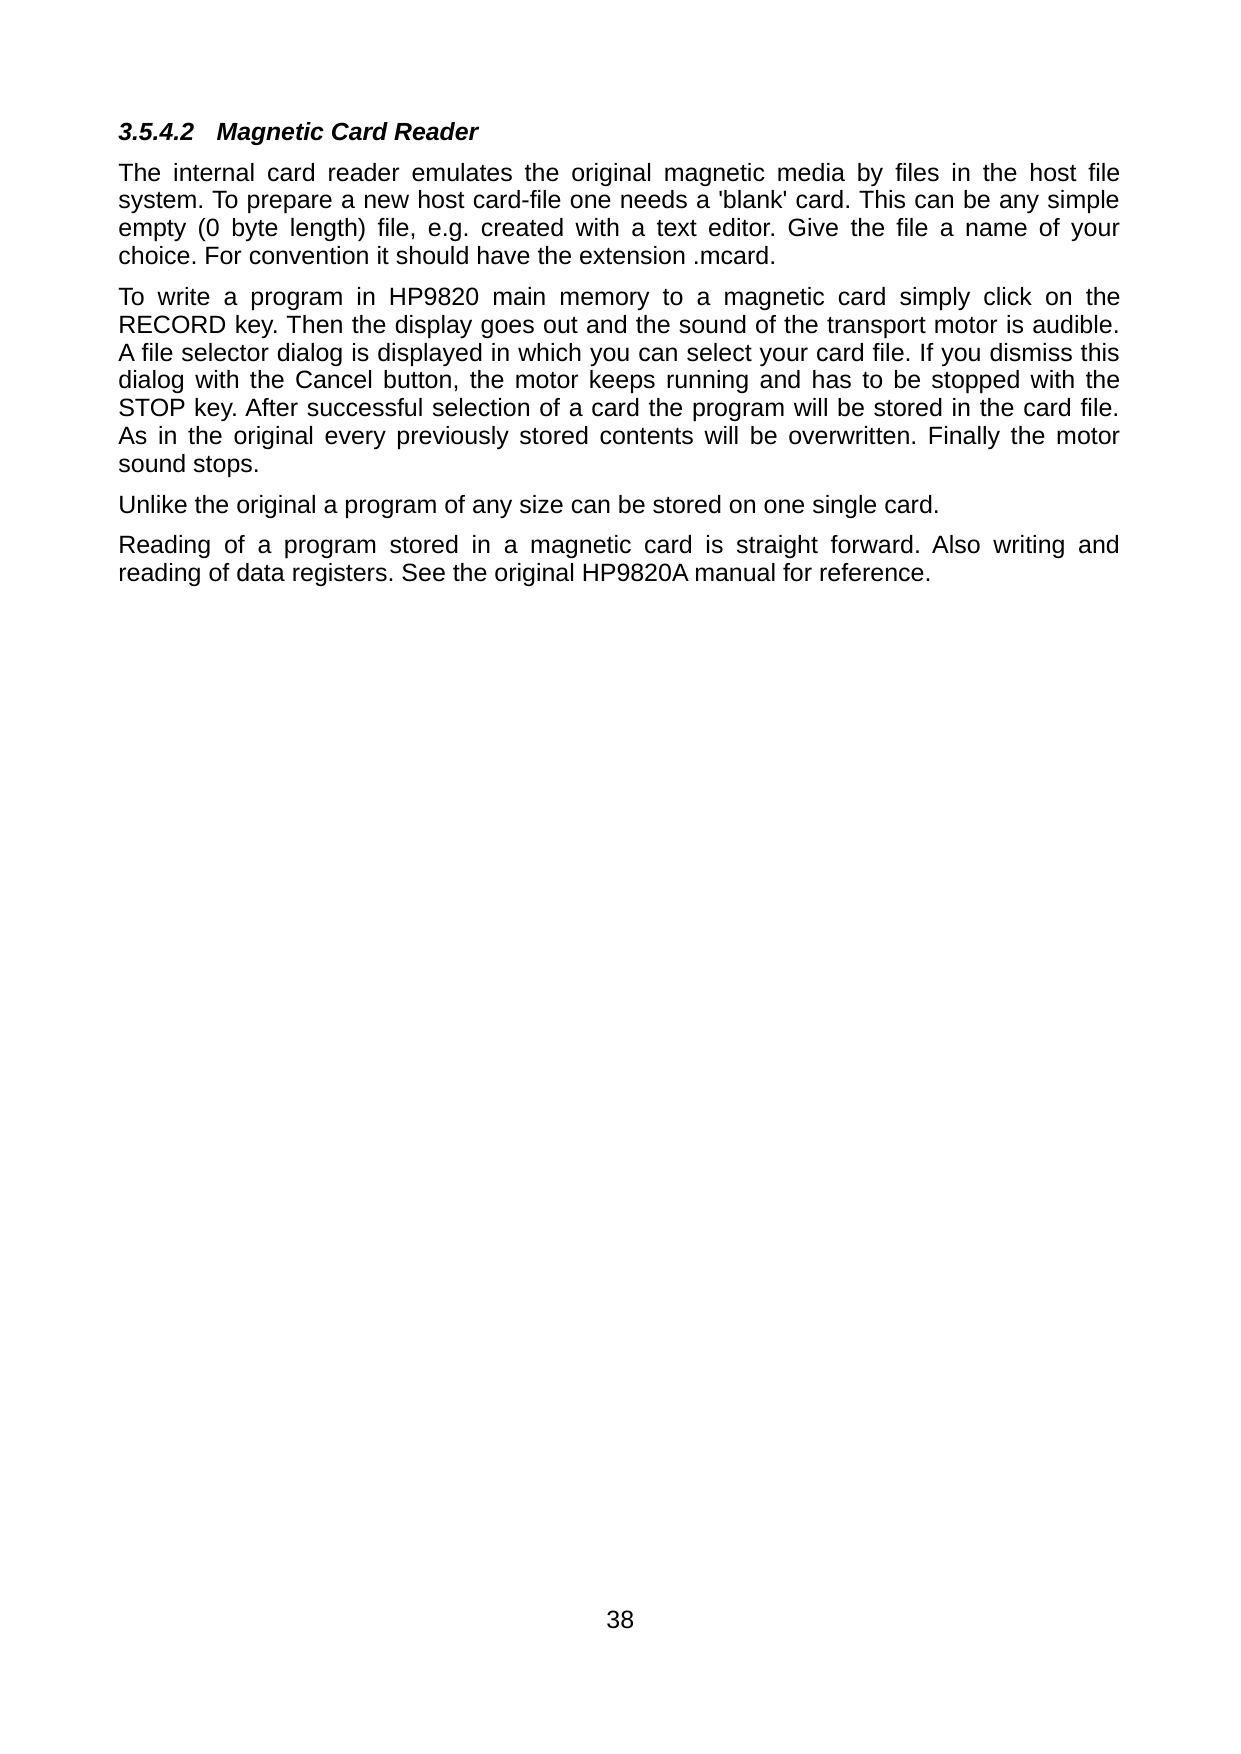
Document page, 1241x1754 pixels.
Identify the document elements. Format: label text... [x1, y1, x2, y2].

text Unlike the original a program of any size can be stored on one single card. [118, 490, 1122, 518]
text The internal card reader emulates the original magnetic media by files in the host file system. To prepare a new host card-file one needs a 'blank' card. This can be any simple empty (0 byte length) file, e.g. created with a text editor. Give the file a name of your choice. For convention it should have the extension .mcard. [118, 158, 1122, 270]
text To write a program in HP9820 main memory to a magnetic card simply click on the RECORD key. Then the display goes out and the sound of the transport motor is audible. A file selector dialog is displayed in which you can select your card file. If you dismiss this dialog with the Cancel button, the motor keeps running and has to be stopped with the STOP key. After successful selection of a card the program will be stored in the card file. As in the original every previously stored contents will be overwritten. Finally the motor sound stops. [118, 282, 1122, 478]
subtitle Magnetic Card Reader [118, 118, 1122, 146]
text Reading of a program stored in a magnetic card is straight forward. Also writing and reading of data registers. See the original HP9820A manual for reference. [118, 531, 1122, 587]
